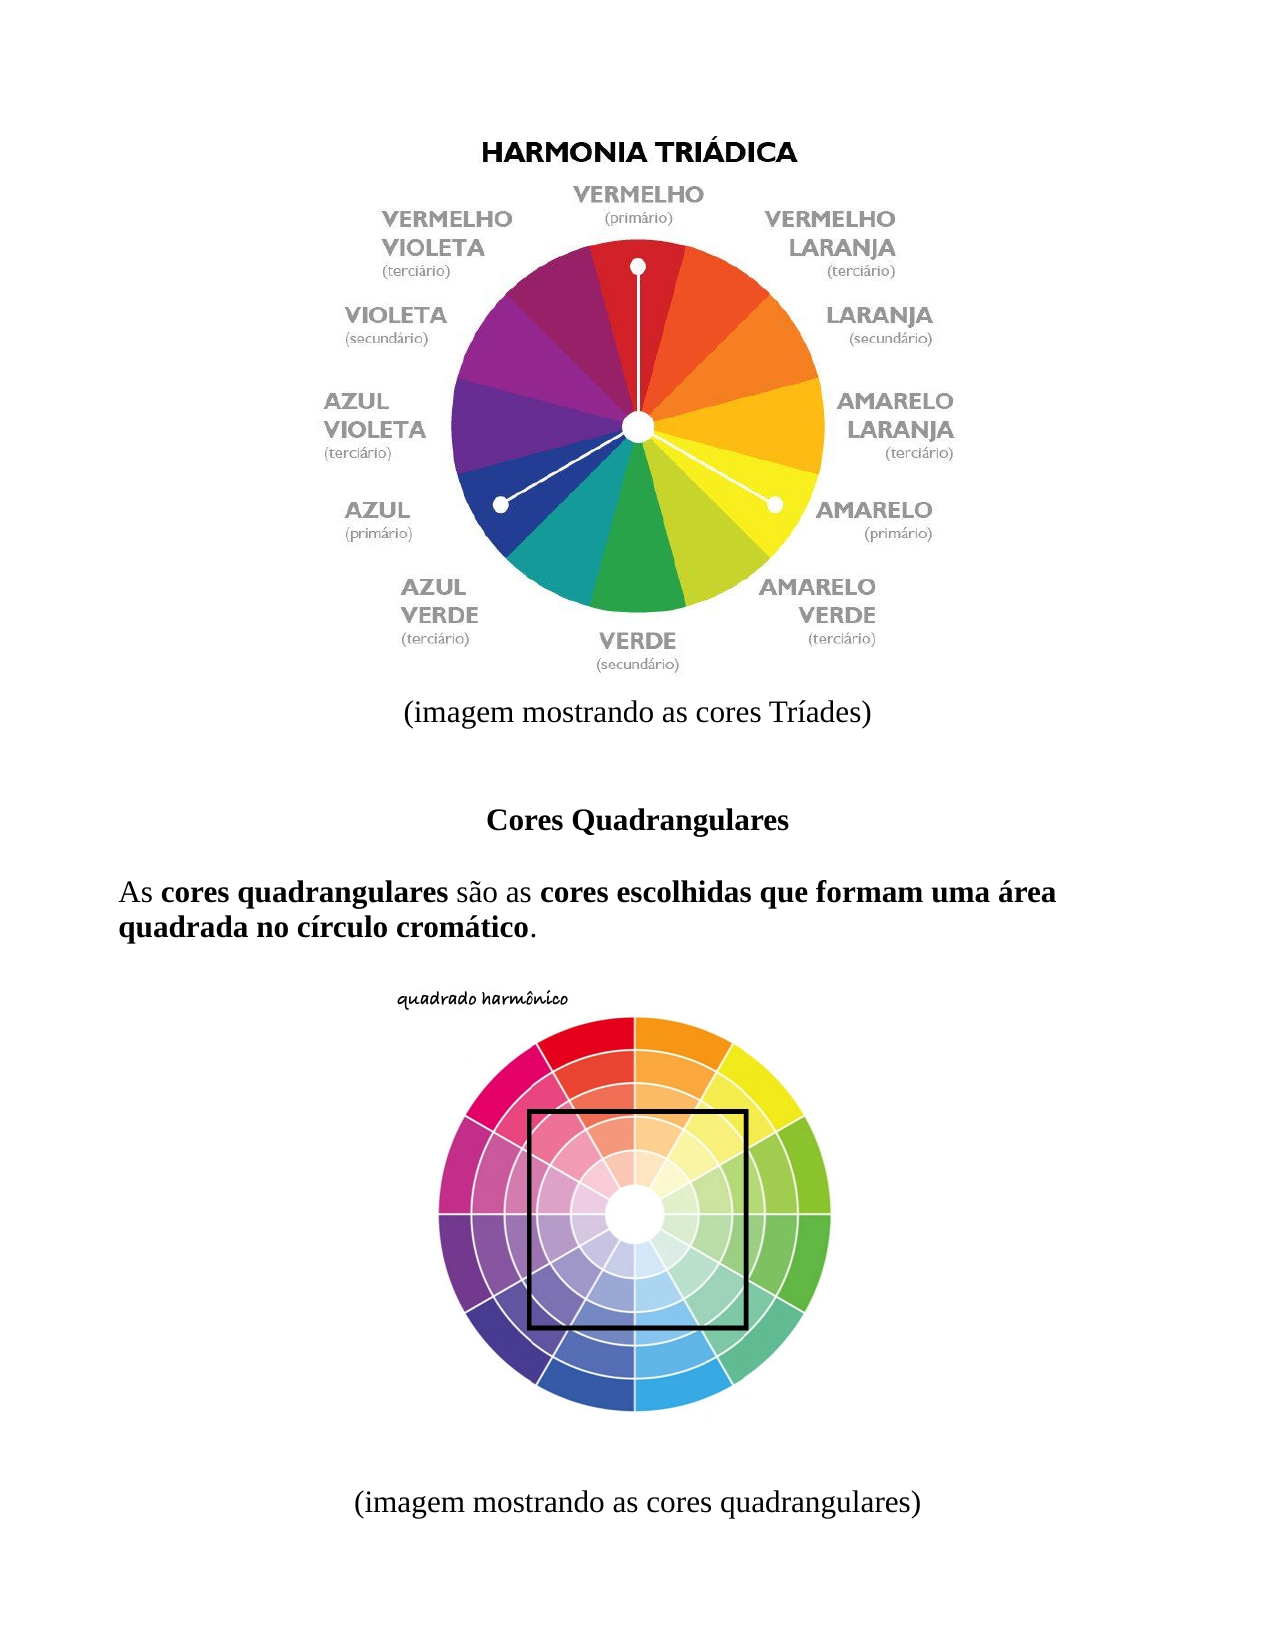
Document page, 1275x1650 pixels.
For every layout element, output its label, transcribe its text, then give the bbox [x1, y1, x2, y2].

text As cores quadrangulares são as cores escolhidas que formam uma área quadrada no círculo cromático. [118, 873, 1157, 945]
picture [319, 980, 956, 1459]
picture [295, 127, 980, 676]
text (imagem mostrando as cores quadrangulares) [118, 1484, 1157, 1520]
text (imagem mostrando as cores Tríades) [118, 693, 1157, 729]
text Cores Quadrangulares [118, 801, 1157, 837]
